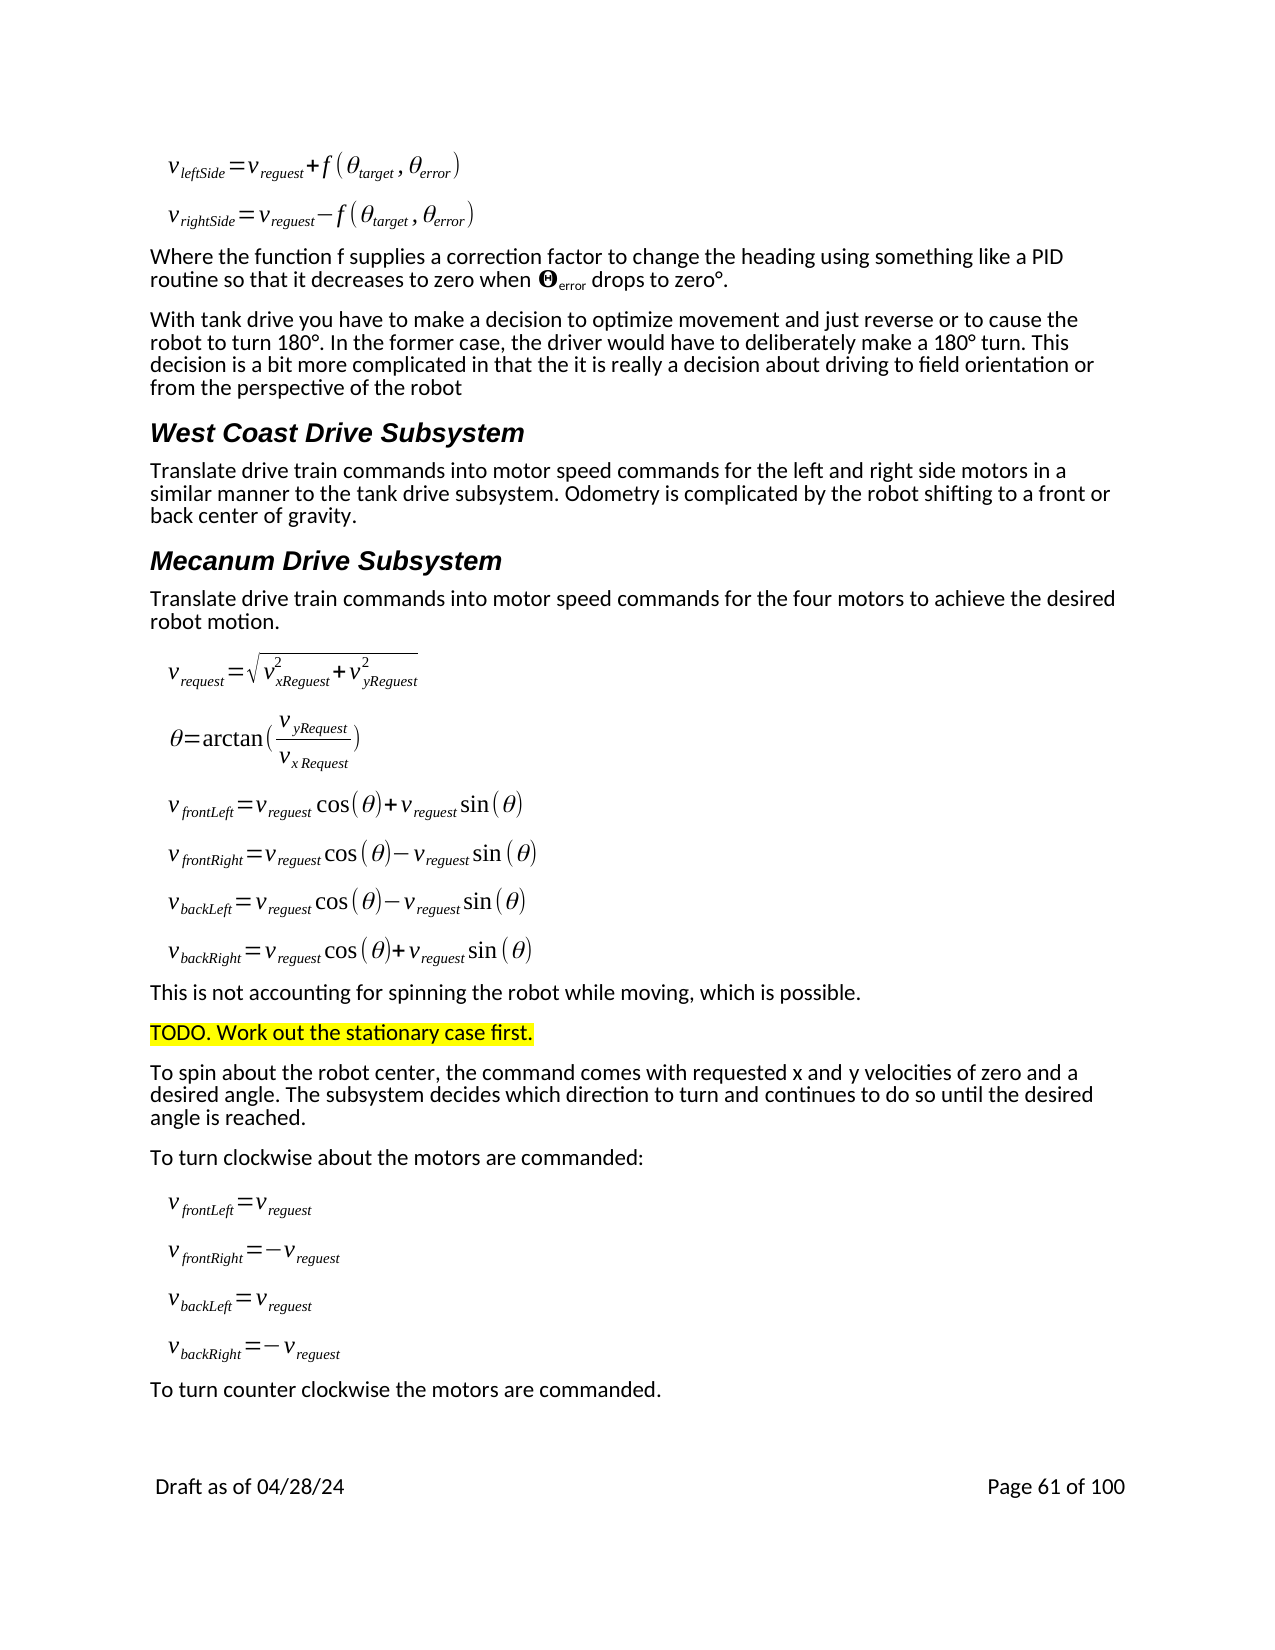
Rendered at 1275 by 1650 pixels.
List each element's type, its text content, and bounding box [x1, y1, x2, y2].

subtitle West Coast Drive Subsystem [150, 418, 1125, 448]
text To turn counter clockwise the motors are commanded. [150, 1380, 1125, 1403]
text TODO. Work out the stationary case first. [150, 1023, 1125, 1046]
text This is not accounting for spinning the robot while moving, which is possible. [150, 983, 1125, 1006]
subtitle Mecanum Drive Subsystem [150, 546, 1125, 577]
text To spin about the robot center, the command comes with requested x and y velocities of zero and a desired angle. The subsystem decides which direction to turn and continues to do so until the desired angle is reached. [150, 1063, 1125, 1131]
text To turn clockwise about the motors are commanded: [150, 1148, 1125, 1171]
text With tank drive you have to make a decision to optimize movement and just reverse or to cause the robot to turn 180°. In the former case, the driver would have to deliberately make a 180° turn. This decision is a bit more complicated in that the it is really a decision about driving to field orientation or from the perspective of the robot [150, 310, 1125, 401]
text Translate drive train commands into motor speed commands for the four motors to achieve the desired robot motion. [150, 589, 1125, 635]
text Where the function f supplies a correction factor to change the heading using something like a PID routine so that it decreases to zero when 𝚯error drops to zero°. [150, 247, 1125, 293]
text Translate drive train commands into motor speed commands for the left and right side motors in a similar manner to the tank drive subsystem. Odometry is complicated by the robot shifting to a front or back center of gravity. [150, 461, 1125, 530]
